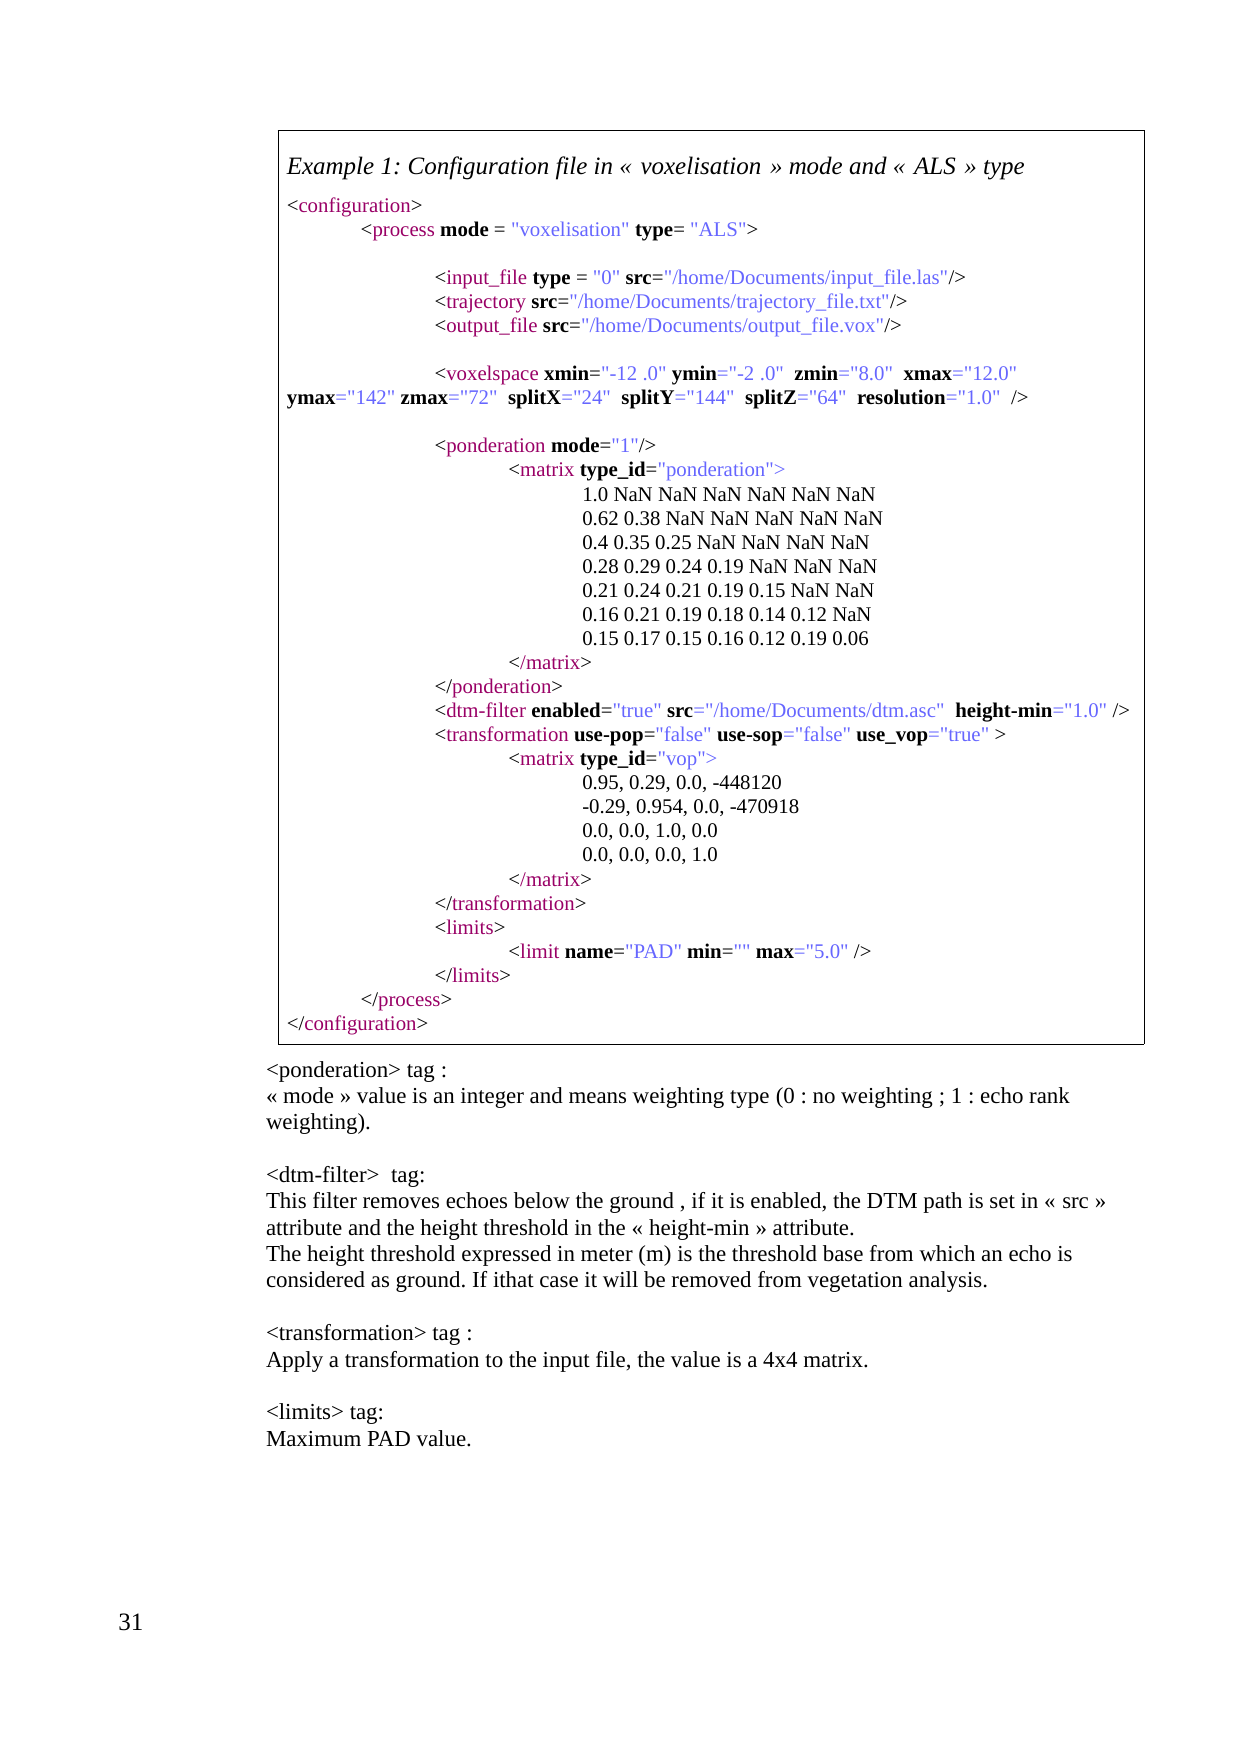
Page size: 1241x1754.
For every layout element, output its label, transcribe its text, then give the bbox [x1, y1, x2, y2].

text -0.29, 0.954, 0.0, -470918 [287, 794, 1135, 818]
text <process mode = "voxelisation" type= "ALS"> [287, 217, 1135, 241]
text </transformation> [287, 891, 1135, 914]
text 0.95, 0.29, 0.0, -448120 [287, 770, 1135, 794]
text </ponderation> [287, 674, 1135, 698]
text </matrix> [287, 866, 1135, 891]
text <input_file type = "0" src="/home/Documents/input_file.las"/> [287, 265, 1135, 289]
text <configuration> [287, 193, 1135, 217]
text <transformation use-pop="false" use-sop="false" use_vop="true" > [287, 722, 1135, 746]
text Maximum PAD value. [266, 1425, 1122, 1451]
text 0.4 0.35 0.25 NaN NaN NaN NaN [287, 529, 1135, 554]
text <dtm-filter> tag: [266, 1161, 1122, 1187]
text The height threshold expressed in meter (m) is the threshold base from which an echo is considered as ground. If ithat case it will be removed from vegetation analysis. [266, 1240, 1122, 1293]
text 0.21 0.24 0.21 0.19 0.15 NaN NaN [287, 578, 1135, 602]
text </configuration> [287, 1011, 1135, 1035]
text <trajectory src="/home/Documents/trajectory_file.txt"/> [287, 289, 1135, 313]
text <matrix type_id="ponderation"> [287, 457, 1135, 481]
text « mode » value is an integer and means weighting type (0 : no weighting ; 1 : echo rank weighting). [266, 1082, 1122, 1135]
text 0.0, 0.0, 0.0, 1.0 [287, 842, 1135, 866]
text 0.28 0.29 0.24 0.19 NaN NaN NaN [287, 554, 1135, 578]
text <dtm-filter enabled="true" src="/home/Documents/dtm.asc" height-min="1.0" /> [287, 698, 1135, 722]
text <limit name="PAD" min="" max="5.0" /> [287, 939, 1135, 963]
text <voxelspace xmin="-12 .0" ymin="-2 .0" zmin="8.0" xmax="12.0" ymax="142" zmax="72" splitX="24" splitY="144" splitZ="64" resolution="1.0" /> [287, 361, 1135, 409]
text </limits> [287, 963, 1135, 987]
text <transformation> tag : [266, 1319, 1122, 1346]
text This filter removes echoes below the ground , if it is enabled, the DTM path is set in « src » attribute and the height threshold in the « height-min » attribute. [266, 1187, 1122, 1240]
text 0.15 0.17 0.15 0.16 0.12 0.19 0.06 [287, 626, 1135, 650]
text Apply a transformation to the input file, the value is a 4x4 matrix. [266, 1346, 1122, 1372]
text <matrix type_id="vop"> [287, 746, 1135, 770]
text </matrix> [287, 650, 1135, 674]
text </process> [287, 987, 1135, 1011]
text <output_file src="/home/Documents/output_file.vox"/> [287, 313, 1135, 337]
text <limits> tag: [266, 1398, 1122, 1425]
text 0.62 0.38 NaN NaN NaN NaN NaN [287, 506, 1135, 529]
text 0.0, 0.0, 1.0, 0.0 [287, 818, 1135, 842]
text Example 1: Configuration file in « voxelisation » mode and « ALS » type [287, 151, 1135, 180]
text <ponderation mode="1"/> [287, 433, 1135, 457]
text 0.16 0.21 0.19 0.18 0.14 0.12 NaN [287, 602, 1135, 626]
text 1.0 NaN NaN NaN NaN NaN NaN [287, 481, 1135, 506]
text <ponderation> tag : [266, 1056, 1122, 1082]
text <limits> [287, 914, 1135, 939]
